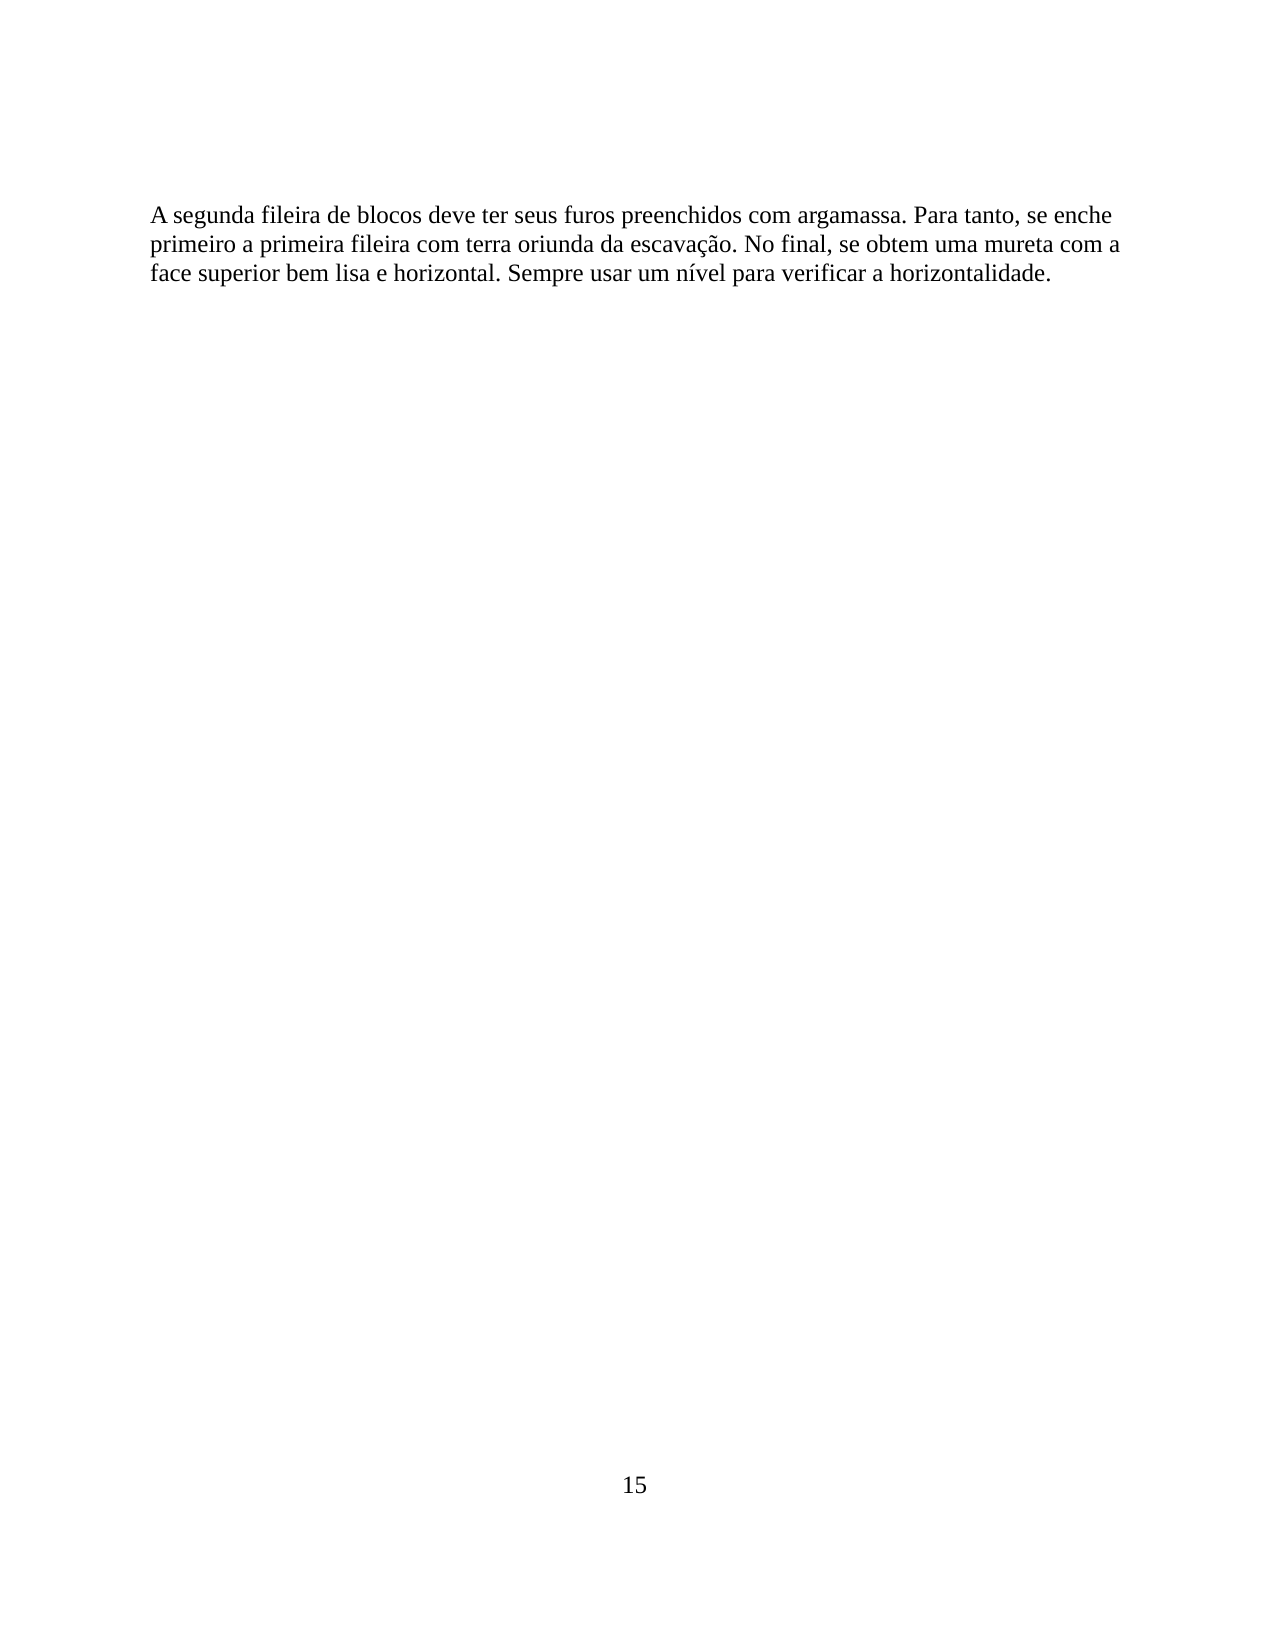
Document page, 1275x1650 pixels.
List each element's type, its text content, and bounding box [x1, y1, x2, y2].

text A segunda fileira de blocos deve ter seus furos preenchidos com argamassa. Para tanto, se enche primeiro a primeira fileira com terra oriunda da escavação. No final, se obtem uma mureta com a face superior bem lisa e horizontal. Sempre usar um nível para verificar a horizontalidade. [150, 200, 1125, 286]
